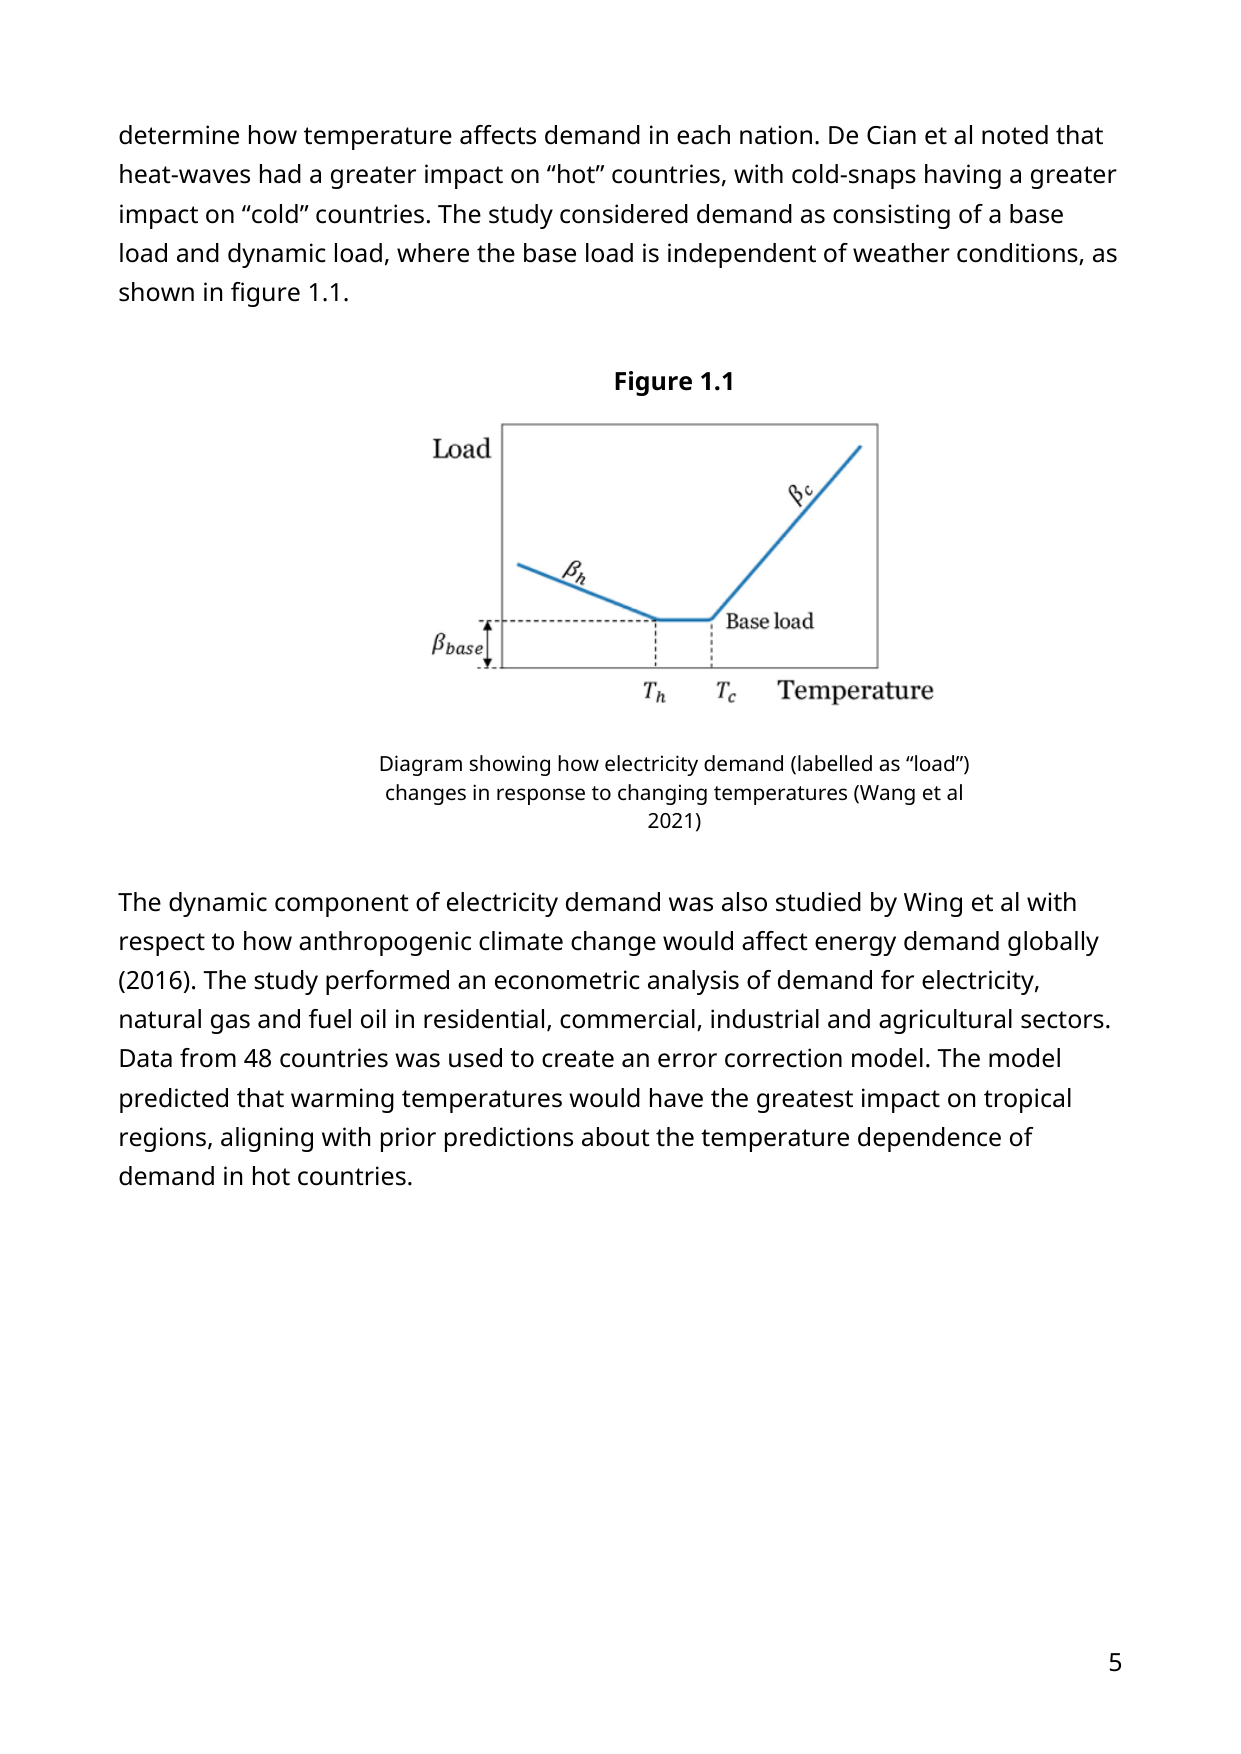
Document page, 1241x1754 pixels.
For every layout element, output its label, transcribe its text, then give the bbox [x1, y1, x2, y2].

picture [392, 418, 957, 729]
table_cell [351, 408, 998, 739]
text The dynamic component of electricity demand was also studied by Wing et al with respect to how anthropogenic climate change would affect energy demand globally (2016). The study performed an econometric analysis of demand for electricity, natural gas and fuel oil in residential, commercial, industrial and agricultural sectors. Data from 48 countries was used to create an error correction model. The model predicted that warming temperatures would have the greatest impact on tropical regions, aligning with prior predictions about the temperature dependence of demand in hot countries. [118, 884, 1122, 1193]
table_cell Diagram showing how electricity demand (labelled as “load”) changes in response to changing temperatures (Wang et al 2021) [351, 739, 998, 845]
table_header Figure 1.1 [351, 353, 998, 408]
text determine how temperature affects demand in each nation. De Cian et al noted that heat-waves had a greater impact on “hot” countries, with cold-snaps having a greater impact on “cold” countries. The study considered demand as consisting of a base load and dynamic load, where the base load is independent of weather conditions, as shown in figure 1.1. [118, 118, 1122, 309]
